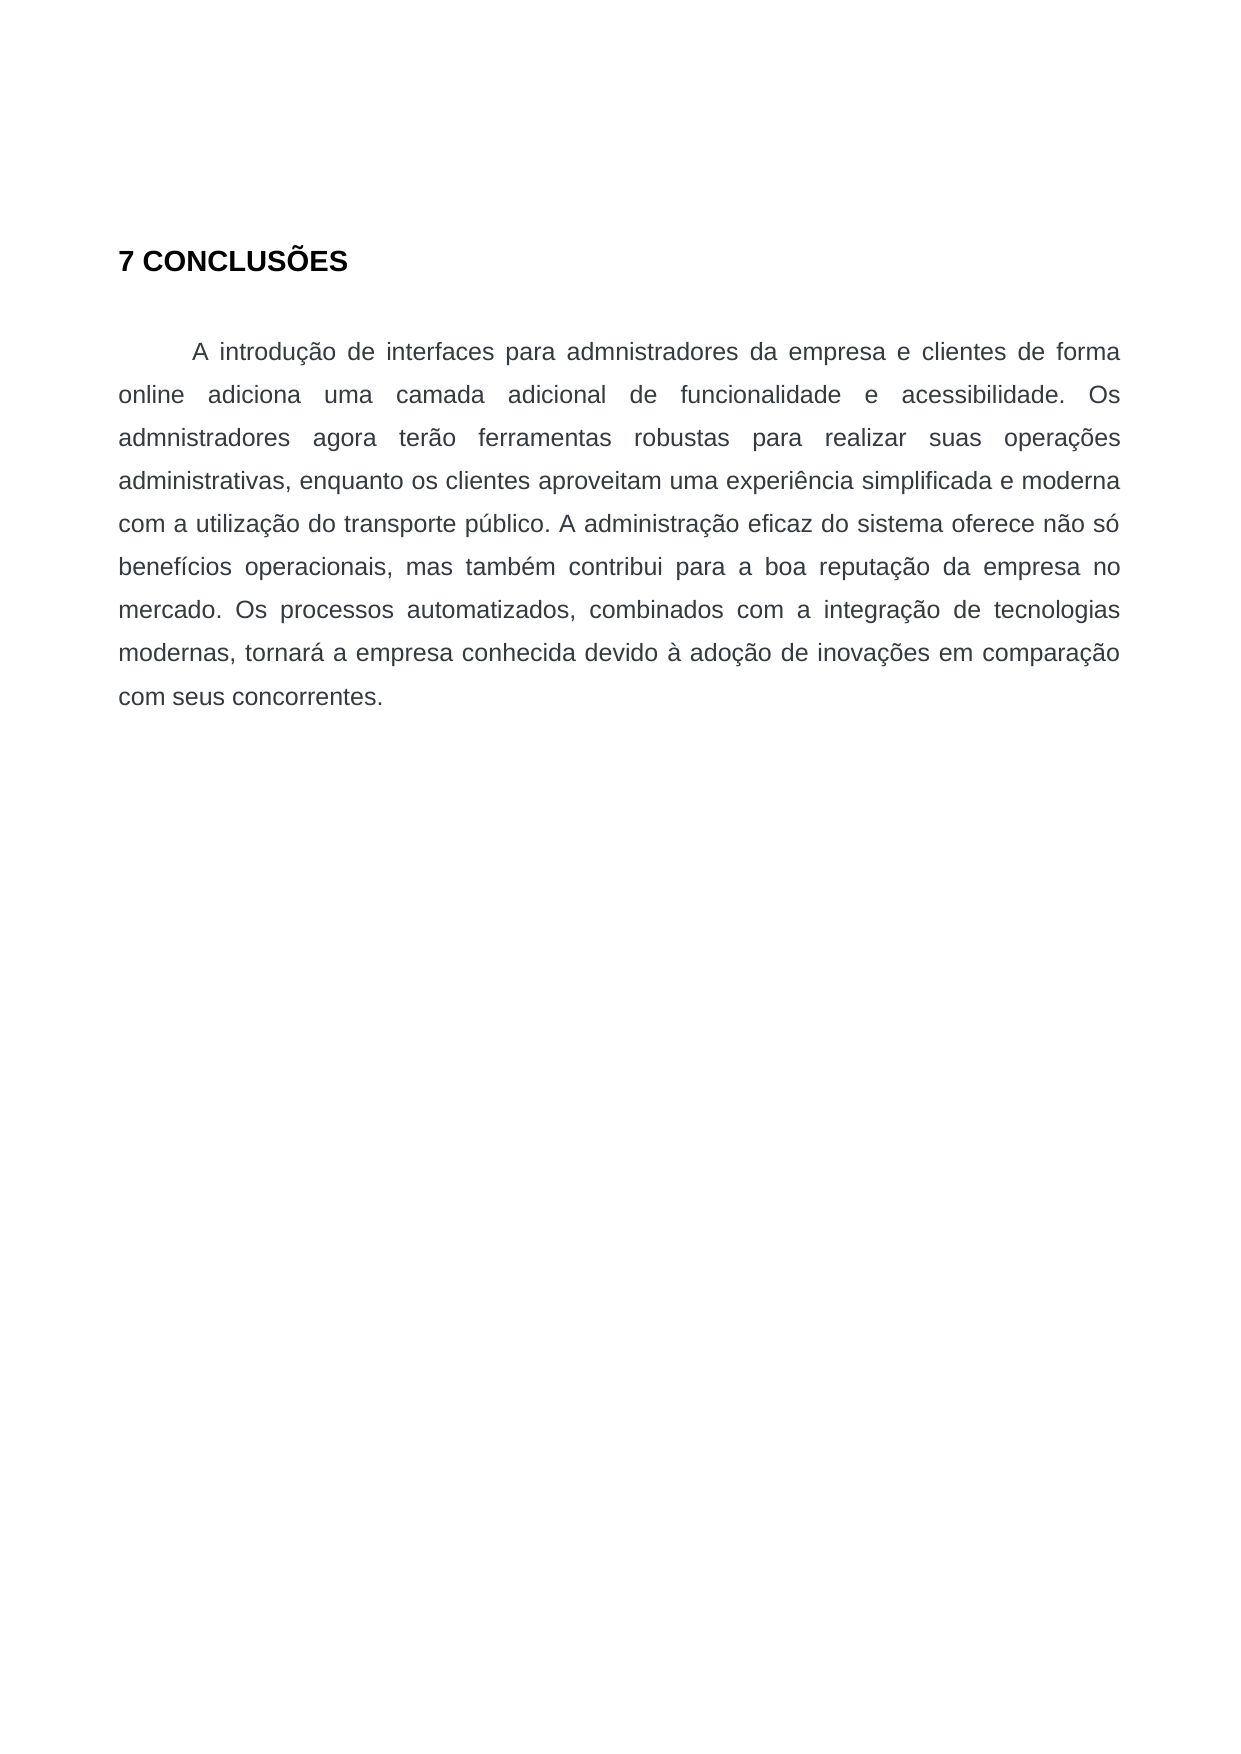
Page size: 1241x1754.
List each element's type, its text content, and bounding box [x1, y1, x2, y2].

text 7 CONCLUSÕES [118, 244, 1122, 278]
text A introdução de interfaces para admnistradores da empresa e clientes de forma online adiciona uma camada adicional de funcionalidade e acessibilidade. Os admnistradores agora terão ferramentas robustas para realizar suas operações administrativas, enquanto os clientes aproveitam uma experiência simplificada e moderna com a utilização do transporte público. A administração eficaz do sistema oferece não só benefícios operacionais, mas também contribui para a boa reputação da empresa no mercado. Os processos automatizados, combinados com a integração de tecnologias modernas, tornará a empresa conhecida devido à adoção de inovações em comparação com seus concorrentes. [118, 336, 1122, 710]
